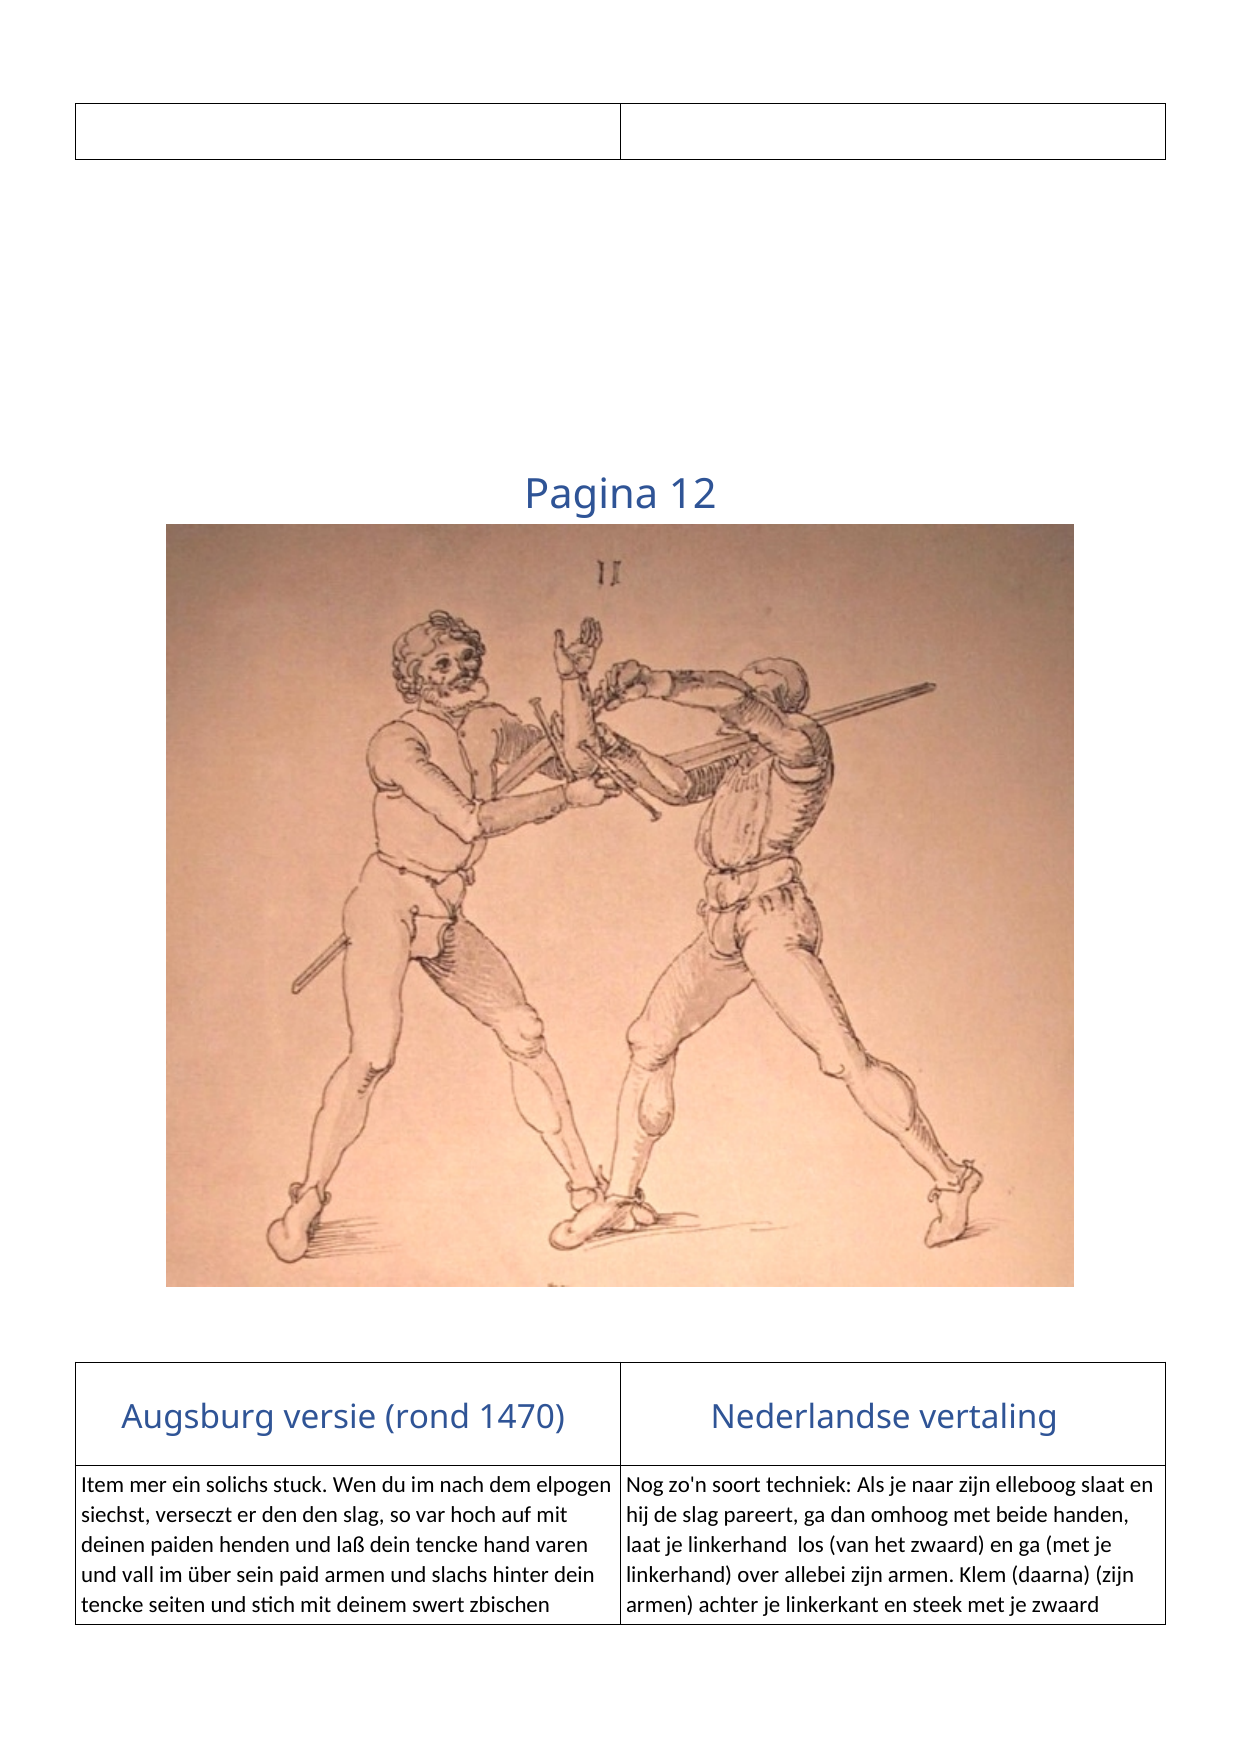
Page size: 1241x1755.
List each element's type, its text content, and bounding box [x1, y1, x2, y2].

table_cell [621, 104, 1165, 159]
subtitle Pagina 12 [75, 464, 1165, 521]
table_cell [76, 104, 620, 159]
table_header Augsburg versie (rond 1470) [76, 1363, 620, 1465]
picture [166, 524, 1074, 1287]
table_header Nederlandse vertaling [621, 1363, 1165, 1465]
table_cell Nog zo'n soort techniek: Als je naar zijn elleboog slaat en hij de slag pareert, ga dan omhoog met beide handen, laat je linkerhand los (van het zwaard) en ga (met je linkerhand) over allebei zijn armen. Klem (daarna) (zijn armen) achter je linkerkant en steek met je zwaard [621, 1466, 1165, 1624]
table_cell Item mer ein solichs stuck. Wen du im nach dem elpogen siechst, verseczt er den den slag, so var hoch auf mit deinen paiden henden und laß dein tencke hand varen und vall im über sein paid armen und slachs hinter dein tencke seiten und stich mit deinem swert zbischen [76, 1466, 620, 1624]
